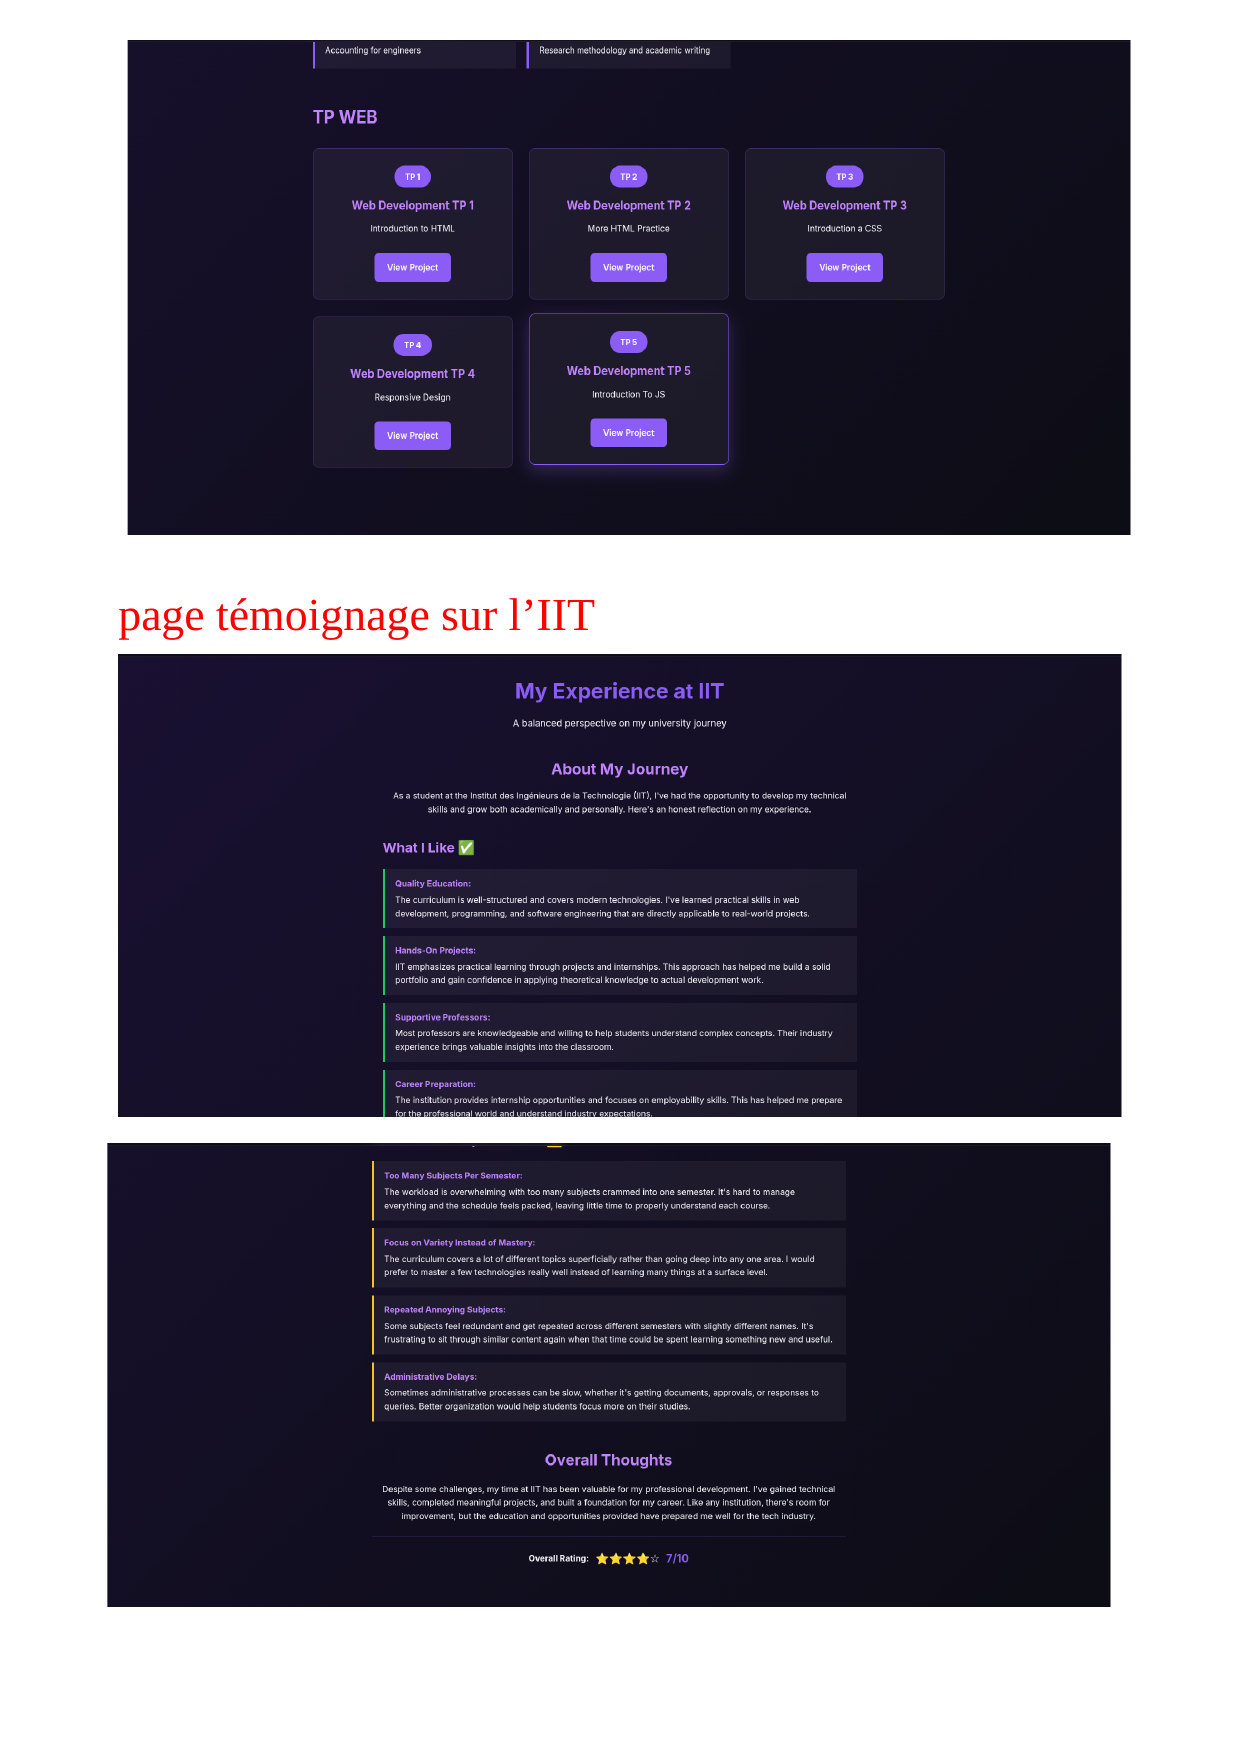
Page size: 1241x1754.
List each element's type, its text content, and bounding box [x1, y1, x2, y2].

picture [118, 654, 1123, 1117]
text page témoignage sur l’IIT [118, 587, 1122, 640]
picture [127, 40, 1132, 535]
picture [107, 1143, 1112, 1607]
